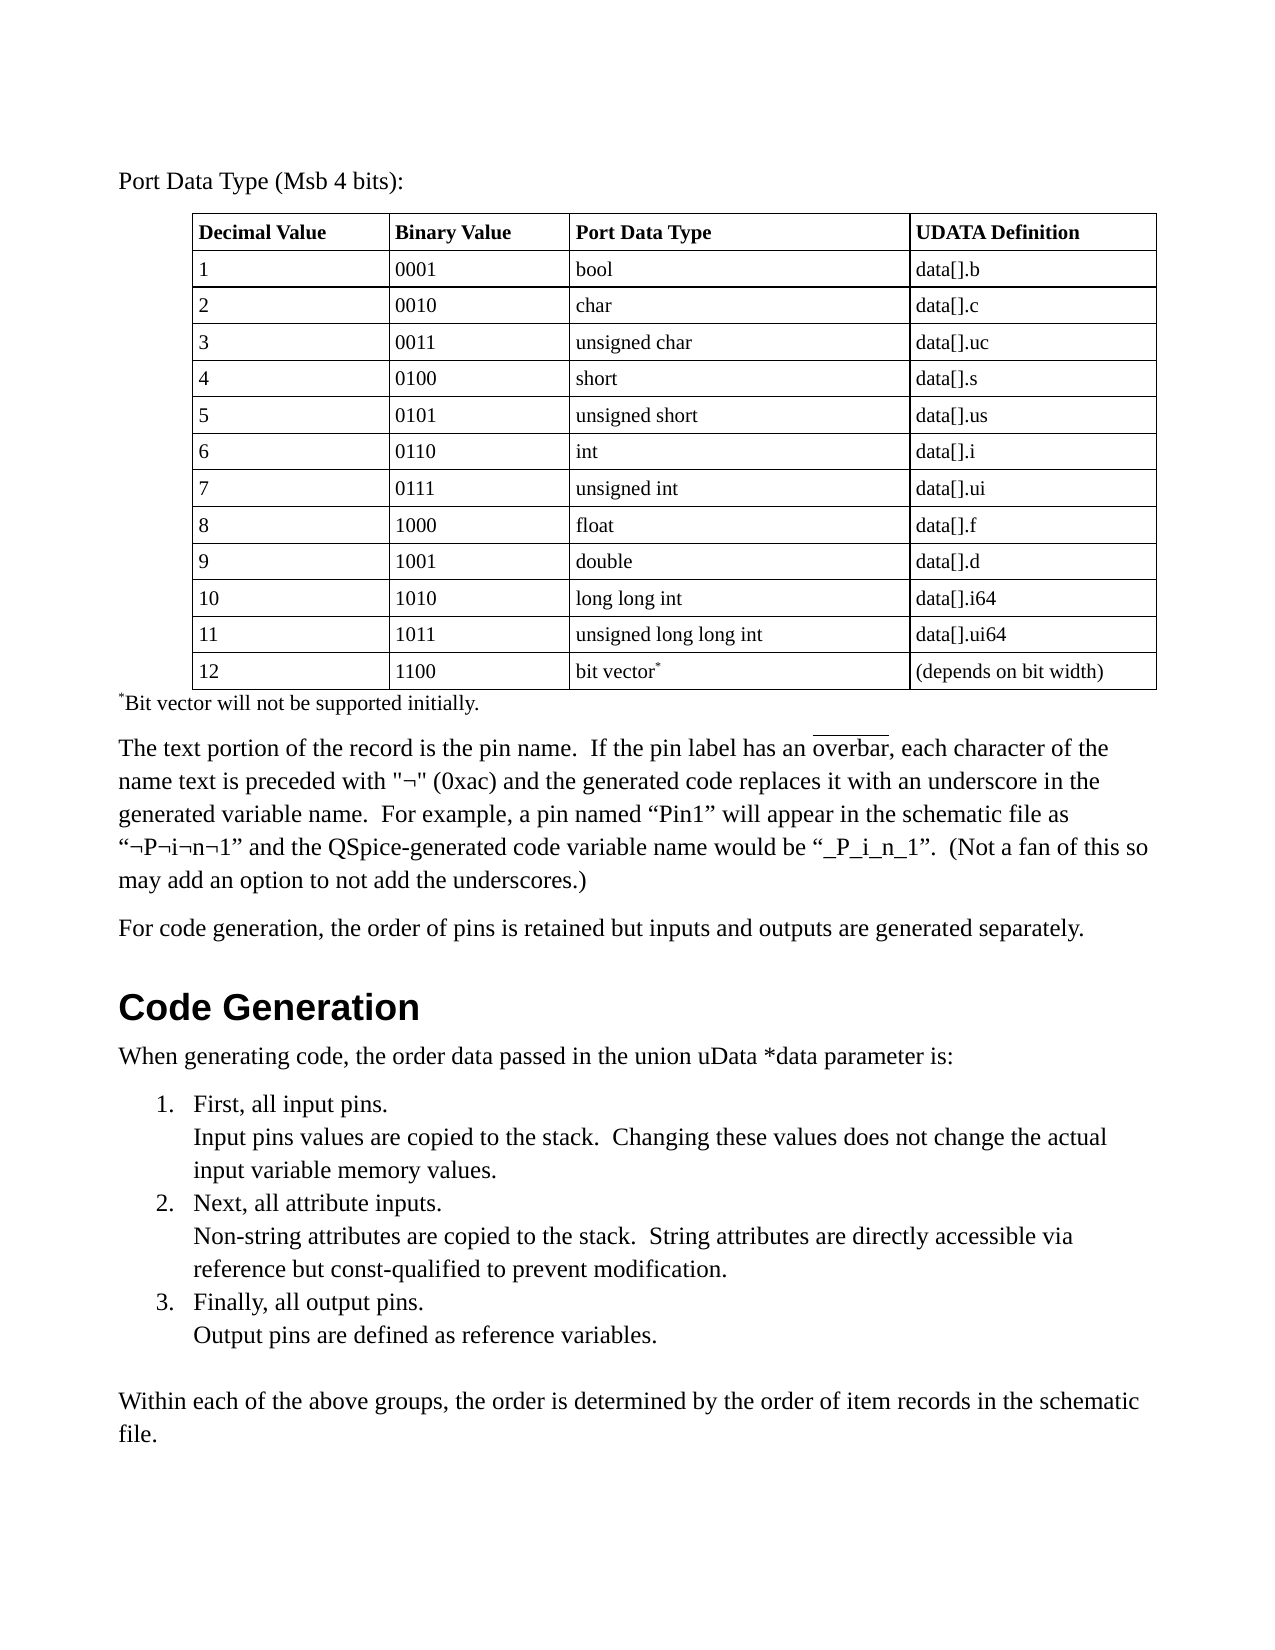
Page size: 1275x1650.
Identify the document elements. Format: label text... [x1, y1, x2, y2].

table_cell 0100 [390, 361, 569, 396]
table_cell short [570, 361, 909, 396]
table_cell data[].s [911, 361, 1156, 396]
list First, all input pins. Input pins values are copied to the stack. Changing these values does not change the actual input variable memory values. [156, 1089, 1157, 1183]
table_cell 1 [193, 251, 389, 286]
table_cell 0110 [390, 434, 569, 469]
table_cell 3 [193, 324, 389, 359]
table_cell 4 [193, 361, 389, 396]
table_cell float [570, 507, 909, 542]
table_cell 10 [193, 580, 389, 616]
table_cell 5 [193, 397, 389, 433]
table_cell long long int [570, 580, 909, 616]
table_cell data[].b [911, 251, 1156, 286]
table_cell unsigned long long int [570, 617, 909, 652]
table_header Binary Value [390, 214, 569, 250]
table_cell 9 [193, 544, 389, 579]
table_header Decimal Value [193, 214, 389, 250]
table_cell 1001 [390, 544, 569, 579]
table_cell 0011 [390, 324, 569, 359]
table_cell 2 [193, 288, 389, 323]
table_cell 0111 [390, 470, 569, 506]
table_cell data[].us [911, 397, 1156, 433]
table_cell data[].d [911, 544, 1156, 579]
table_cell 12 [193, 653, 389, 689]
text For code generation, the order of pins is retained but inputs and outputs are generated separately. [118, 913, 1157, 942]
table_cell data[].ui [911, 470, 1156, 506]
table_cell data[].uc [911, 324, 1156, 359]
table_cell 1100 [390, 653, 569, 689]
table_cell 1010 [390, 580, 569, 616]
table_cell 1011 [390, 617, 569, 652]
table_cell 11 [193, 617, 389, 652]
text *Bit vector will not be supported initially. [118, 690, 1157, 715]
table_cell unsigned int [570, 470, 909, 506]
table_cell data[].c [911, 288, 1156, 323]
table_cell 1000 [390, 507, 569, 542]
table_cell 0010 [390, 288, 569, 323]
subtitle Code Generation [118, 986, 1157, 1029]
text Within each of the above groups, the order is determined by the order of item records in the schematic file. [118, 1386, 1157, 1448]
text Port Data Type (Msb 4 bits): [118, 166, 1157, 194]
table_cell 6 [193, 434, 389, 469]
table_cell data[].i64 [911, 580, 1156, 616]
table_cell unsigned short [570, 397, 909, 433]
table_cell bit vector* [570, 653, 909, 689]
table_cell 8 [193, 507, 389, 542]
table_cell 0101 [390, 397, 569, 433]
table_header UDATA Definition [911, 214, 1156, 250]
table_cell 7 [193, 470, 389, 506]
text When generating code, the order data passed in the union uData *data parameter is: [118, 1041, 1157, 1070]
table_cell int [570, 434, 909, 469]
table_cell (depends on bit width) [911, 653, 1156, 689]
table_cell double [570, 544, 909, 579]
table_cell bool [570, 251, 909, 286]
table_cell 0001 [390, 251, 569, 286]
table_cell char [570, 288, 909, 323]
table_header Port Data Type [570, 214, 909, 250]
table_cell data[].f [911, 507, 1156, 542]
list Finally, all output pins. Output pins are defined as reference variables. [156, 1287, 1157, 1382]
table_cell data[].ui64 [911, 617, 1156, 652]
table_cell data[].i [911, 434, 1156, 469]
table_cell unsigned char [570, 324, 909, 359]
text The text portion of the record is the pin name. If the pin label has an overbar, each character of the name text is preceded with "¬" (0xac) and the generated code replaces it with an underscore in the generated variable name. For example, a pin named “Pin1” will appear in the schematic file as “¬P¬i¬n¬1” and the QSpice-generated code variable name would be “_P_i_n_1”. (Not a fan of this so may add an option to not add the underscores.) [118, 733, 1157, 894]
list Next, all attribute inputs. Non-string attributes are copied to the stack. String attributes are directly accessible via reference but const-qualified to prevent modification. [156, 1188, 1157, 1283]
